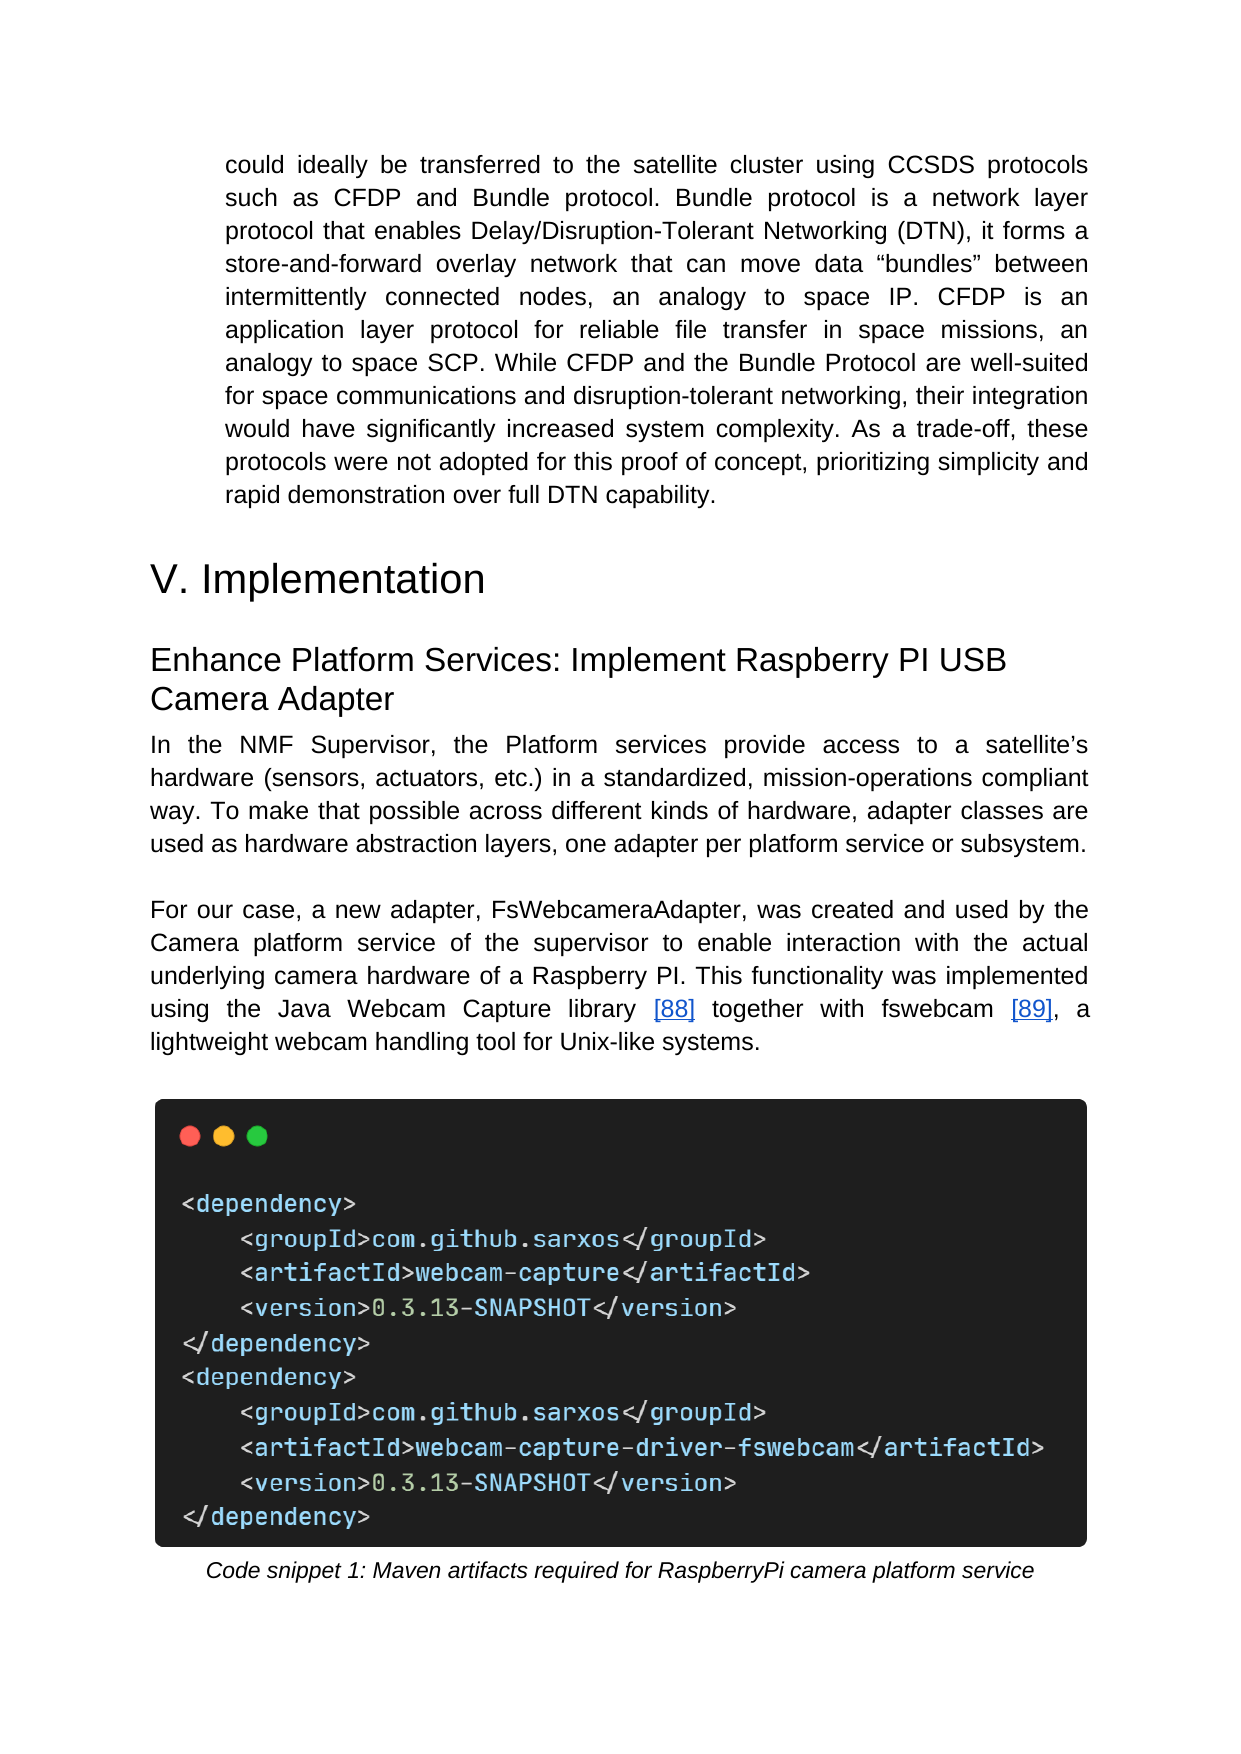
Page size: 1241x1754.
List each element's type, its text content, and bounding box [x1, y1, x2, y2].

subtitle V. Implementation [150, 555, 1090, 603]
subtitle Enhance Platform Services: Implement Raspberry PI USB Camera Adapter [150, 640, 1090, 717]
picture [150, 1092, 1091, 1553]
text In the NMF Supervisor, the Platform services provide access to a satellite’s hardware (sensors, actuators, etc.) in a standardized, mission-operations compliant way. To make that possible across different kinds of hardware, adapter classes are used as hardware abstraction layers, one adapter per platform service or subsystem. [150, 730, 1090, 857]
text Code snippet 1: Maven artifacts required for RaspberryPi camera platform service [150, 1557, 1090, 1583]
list could ideally be transferred to the satellite cluster using CCSDS protocols such as CFDP and Bundle protocol. Bundle protocol is a network layer protocol that enables Delay/Disruption-Tolerant Networking (DTN), it forms a store-and-forward overlay network that can move data “bundles” between intermittently connected nodes, an analogy to space IP. CFDP is an application layer protocol for reliable file transfer in space missions, an analogy to space SCP. While CFDP and the Bundle Protocol are well-suited for space communications and disruption-tolerant networking, their integration would have significantly increased system complexity. As a trade-off, these protocols were not adopted for this proof of concept, prioritizing simplicity and rapid demonstration over full DTN capability. [187, 150, 1090, 509]
text For our case, a new adapter, FsWebcameraAdapter, was created and used by the Camera platform service of the supervisor to enable interaction with the actual underlying camera hardware of a Raspberry PI. This functionality was implemented using the Java Webcam Capture library [88] together with fswebcam [89], a lightweight webcam handling tool for Unix-like systems. [150, 895, 1090, 1056]
